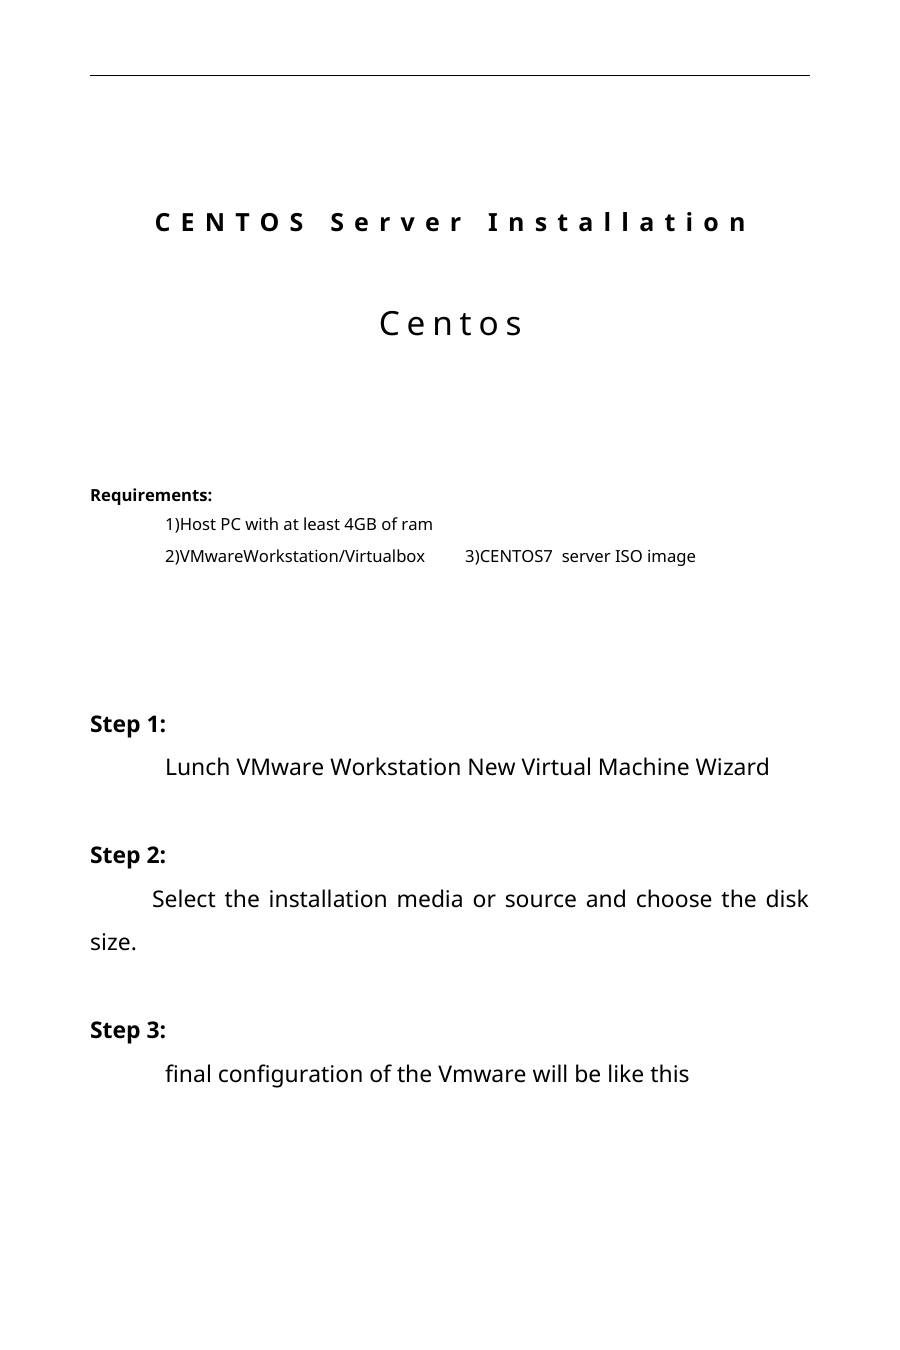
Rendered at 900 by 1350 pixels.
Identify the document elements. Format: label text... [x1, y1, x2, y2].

text 2)VMwareWorkstation/Virtualbox 3)CENTOS7 server ISO image [90, 544, 810, 567]
text Step 2: [90, 839, 810, 870]
text Lunch VMware Workstation New Virtual Machine Wizard [90, 751, 810, 782]
text Step 1: [90, 707, 810, 739]
text Requirements: [90, 483, 810, 506]
text final configuration of the Vmware will be like this [90, 1057, 810, 1089]
text Step 3: [90, 1014, 810, 1045]
subtitle Centos [90, 299, 810, 345]
subtitle CENTOS Server Installation [90, 205, 810, 239]
text 1)Host PC with at least 4GB of ram [90, 513, 810, 535]
text Select the installation media or source and choose the disk size. [90, 882, 810, 957]
